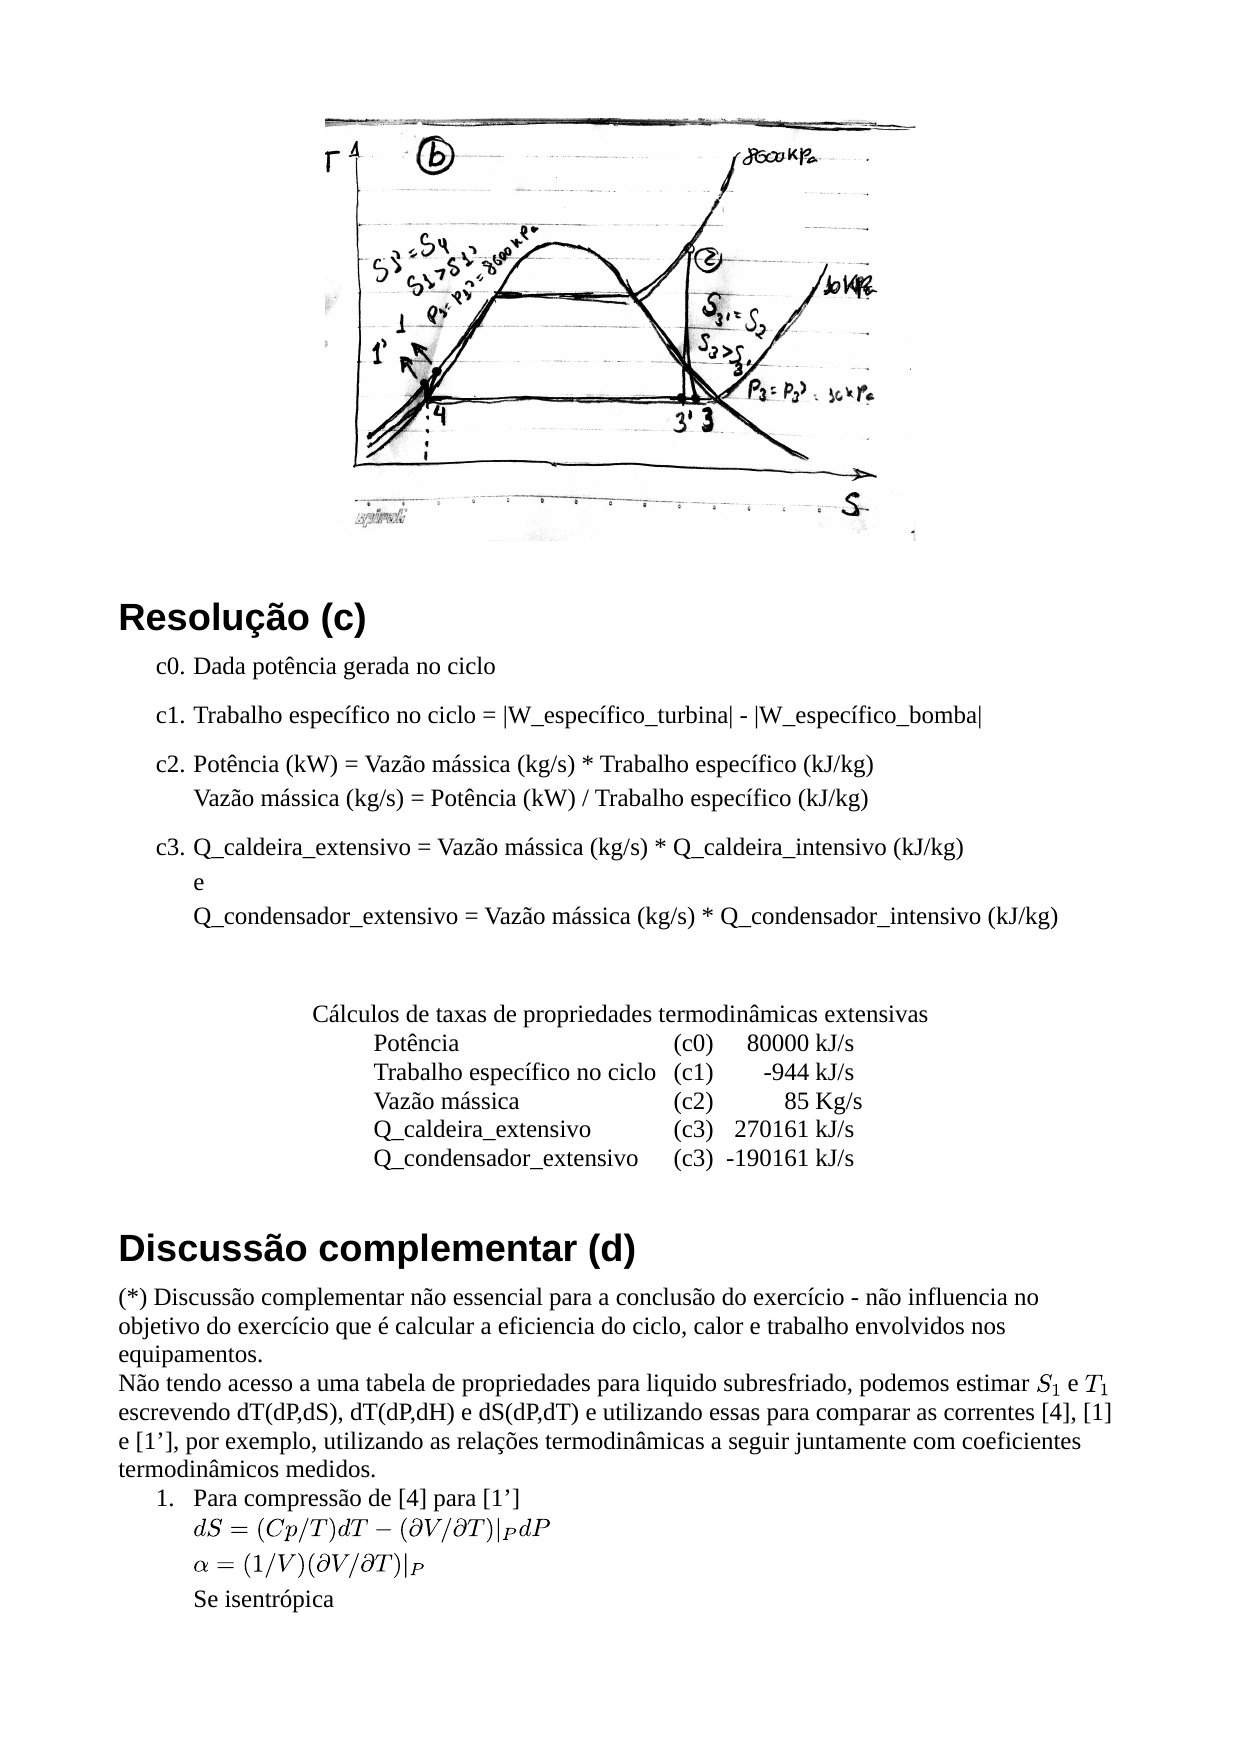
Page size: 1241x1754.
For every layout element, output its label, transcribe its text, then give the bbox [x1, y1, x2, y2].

table_cell Vazão mássica [370, 1086, 670, 1114]
table_cell (c3) [670, 1143, 718, 1172]
table_header 80000 [718, 1028, 812, 1057]
table_cell 85 [718, 1086, 812, 1114]
list Para compressão de [4] para [1’] Se isentrópica [156, 1483, 1122, 1612]
list Dada potência gerada no ciclo [156, 651, 1122, 679]
table_cell kJ/s [812, 1143, 870, 1172]
text Não tendo acesso a uma tabela de propriedades para liquido subresfriado, podemos estimar e escrevendo dT(dP,dS), dT(dP,dH) e dS(dP,dT) e utilizando essas para comparar as correntes [4], [1] e [1’], por exemplo, utilizando as relações termodinâmicas a seguir juntamente com coeficientes termodinâmicos medidos. [118, 1368, 1122, 1483]
table_cell Trabalho específico no ciclo [370, 1057, 670, 1086]
table_header Potência [370, 1028, 670, 1057]
table_cell 270161 [718, 1115, 812, 1143]
list Q_caldeira_extensivo = Vazão mássica (kg/s) * Q_caldeira_intensivo (kJ/kg) e Q_condensador_extensivo = Vazão mássica (kg/s) * Q_condensador_intensivo (kJ/kg) [156, 832, 1122, 930]
table_cell Kg/s [812, 1086, 870, 1114]
table_cell -944 [718, 1057, 812, 1086]
table_cell (c1) [670, 1057, 718, 1086]
table_header (c0) [670, 1028, 718, 1057]
table_cell Q_caldeira_extensivo [370, 1115, 670, 1143]
table_header kJ/s [812, 1028, 870, 1057]
table_cell kJ/s [812, 1115, 870, 1143]
list Trabalho específico no ciclo = |W_específico_turbina| - |W_específico_bomba| [156, 700, 1122, 729]
subtitle Resolução (c) [118, 595, 1122, 638]
table_cell (c3) [670, 1115, 718, 1143]
table_cell -190161 [718, 1143, 812, 1172]
table_cell kJ/s [812, 1057, 870, 1086]
text (*) Discussão complementar não essencial para a conclusão do exercício - não influencia no objetivo do exercício que é calcular a eficiencia do ciclo, calor e trabalho envolvidos nos equipamentos. [118, 1282, 1122, 1368]
subtitle Discussão complementar (d) [118, 1226, 1122, 1269]
table_cell Q_condensador_extensivo [370, 1143, 670, 1172]
table_cell (c2) [670, 1086, 718, 1114]
list Potência (kW) = Vazão mássica (kg/s) * Trabalho específico (kJ/kg) Vazão mássica (kg/s) = Potência (kW) / Trabalho específico (kJ/kg) [156, 749, 1122, 812]
text Cálculos de taxas de propriedades termodinâmicas extensivas [118, 999, 1122, 1028]
